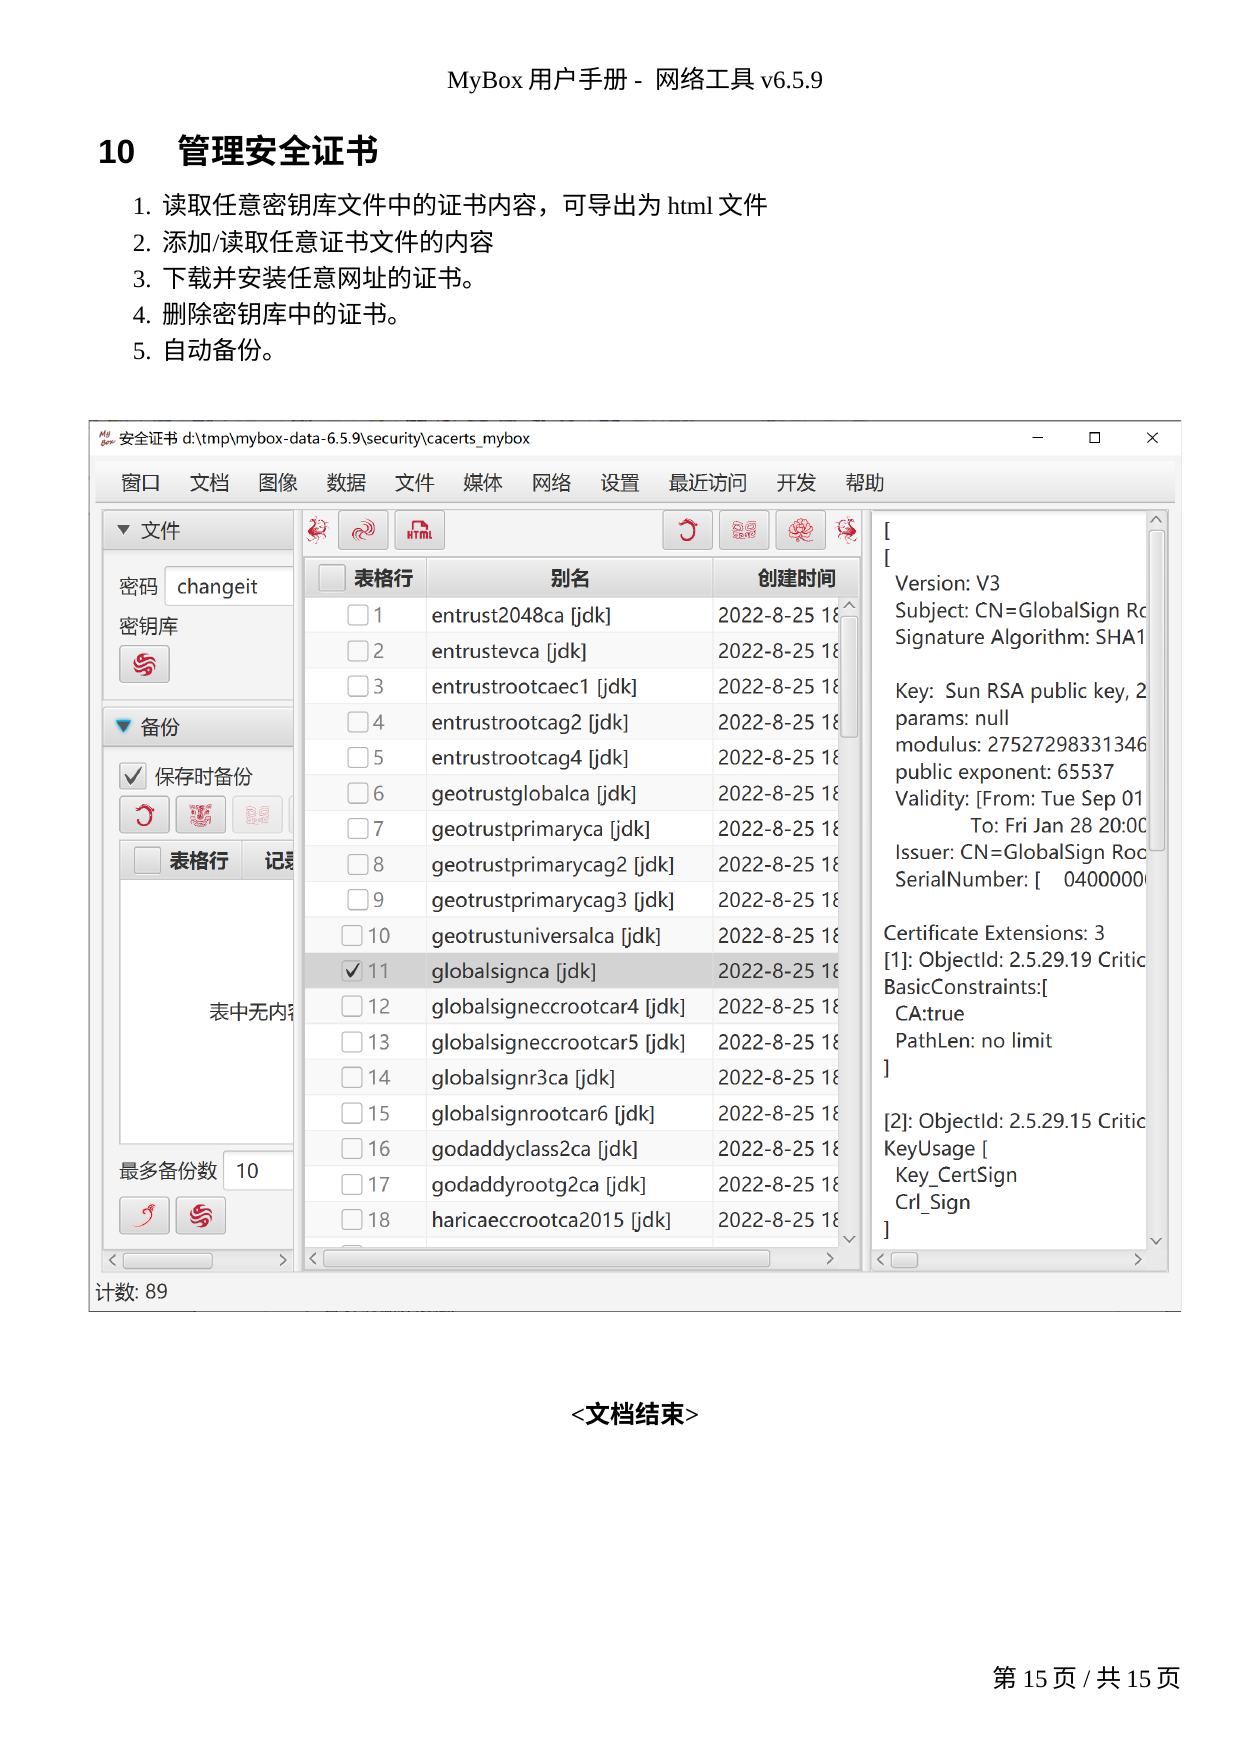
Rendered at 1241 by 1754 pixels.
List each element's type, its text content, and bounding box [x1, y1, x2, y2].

list 自动备份。 [133, 331, 1181, 367]
subtitle 管理安全证书 [88, 125, 1181, 173]
list 下载并安装任意网址的证书。 [133, 258, 1181, 294]
list 删除密钥库中的证书。 [133, 294, 1181, 331]
text <文档结束> [88, 1394, 1181, 1430]
list 添加/读取任意证书文件的内容 [133, 222, 1181, 258]
list 读取任意密钥库文件中的证书内容，可导出为html文件 [133, 186, 1181, 222]
picture [88, 420, 1182, 1312]
